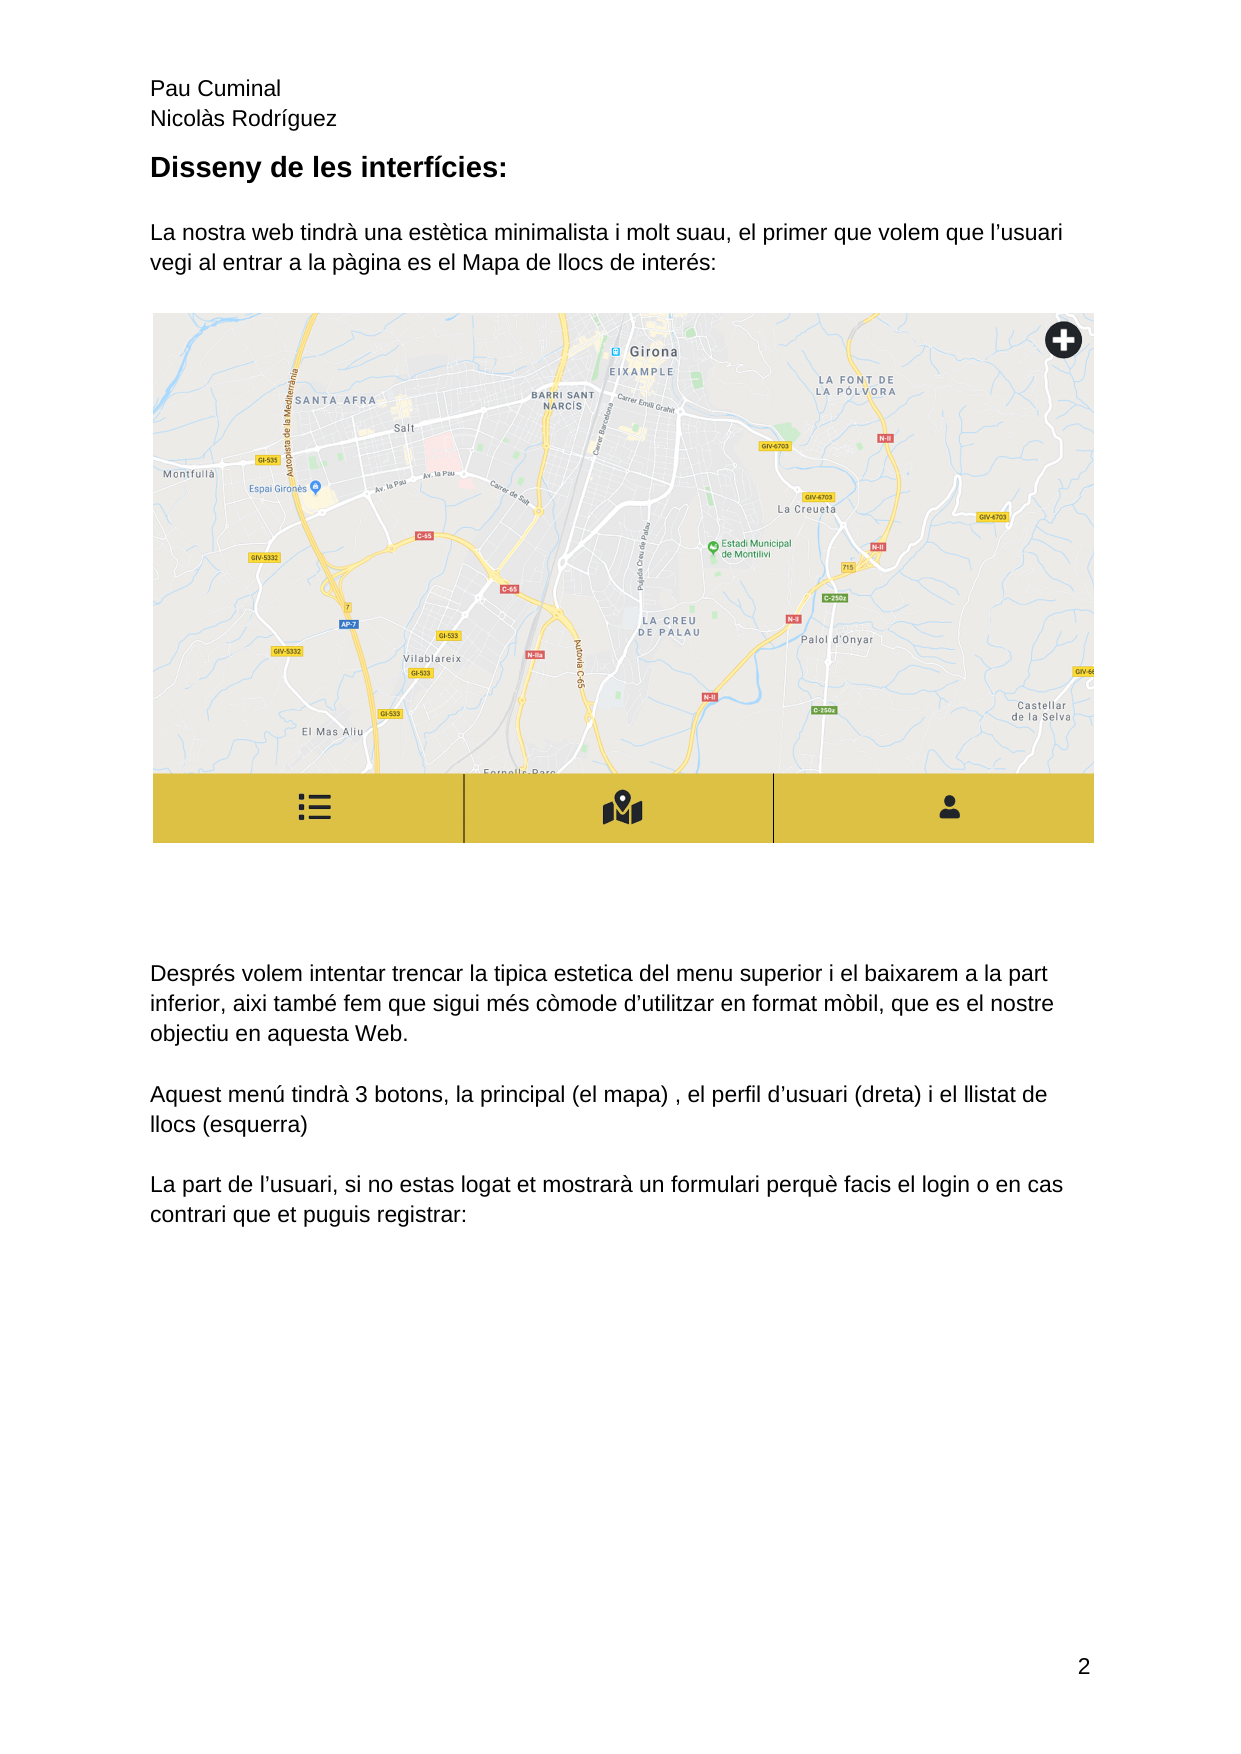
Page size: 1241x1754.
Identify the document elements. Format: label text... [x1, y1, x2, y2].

picture [153, 313, 1094, 843]
text La nostra web tindrà una estètica minimalista i molt suau, el primer que volem que l’usuari vegi al entrar a la pàgina es el Mapa de llocs de interés: [150, 219, 1090, 275]
text La part de l’usuari, si no estas logat et mostrarà un formulari perquè facis el login o en cas contrari que et puguis registrar: [150, 1171, 1090, 1228]
text Després volem intentar trencar la tipica estetica del menu superior i el baixarem a la part inferior, aixi també fem que sigui més còmode d’utilitzar en format mòbil, que es el nostre objectiu en aquesta Web. [150, 960, 1090, 1047]
text Aquest menú tindrà 3 botons, la principal (el mapa) , el perfil d’usuari (dreta) i el llistat de llocs (esquerra) [150, 1081, 1090, 1137]
text Disseny de les interfícies: [150, 150, 1090, 183]
